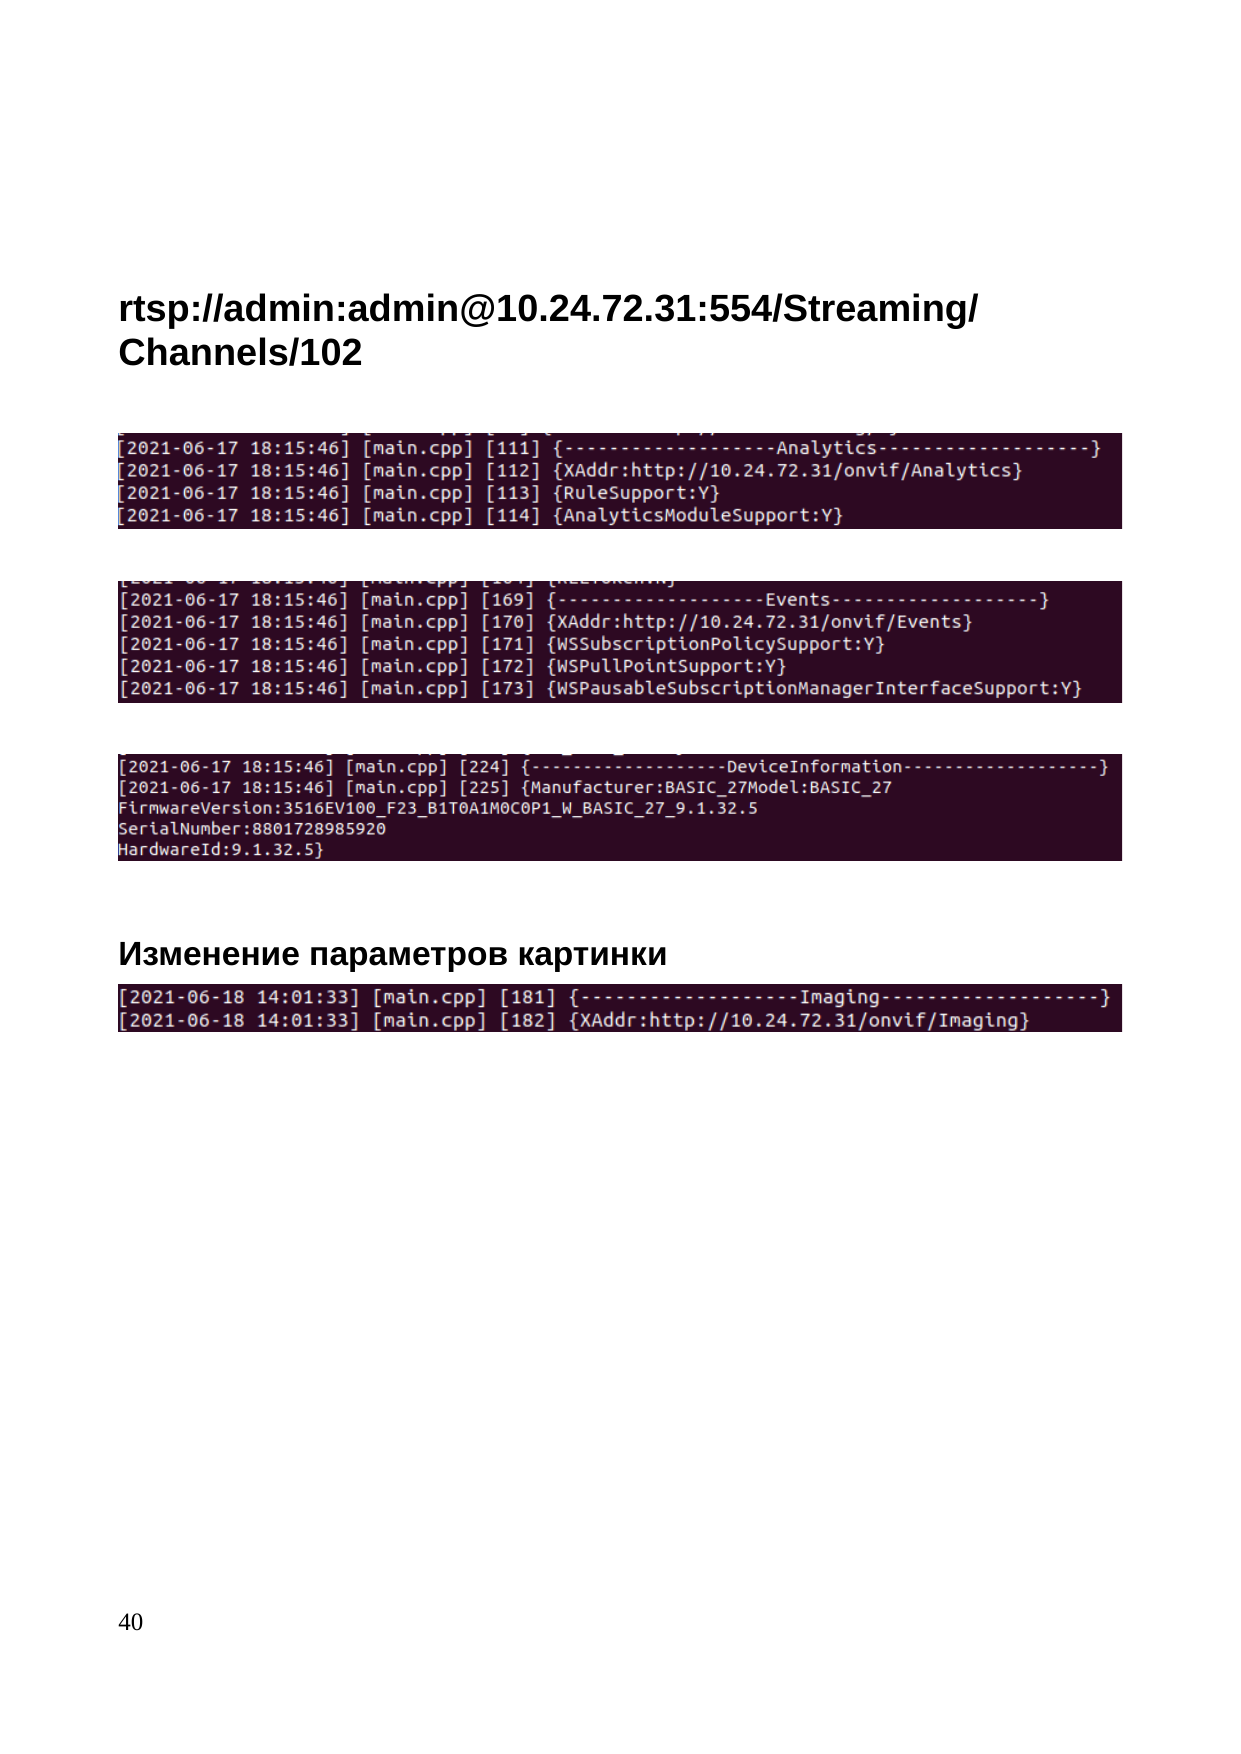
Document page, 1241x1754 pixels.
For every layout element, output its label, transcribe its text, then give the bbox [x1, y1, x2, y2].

picture [118, 984, 1123, 1032]
subtitle Изменение параметров картинки [118, 933, 1122, 972]
subtitle rtsp://admin:admin@10.24.72.31:554/Streaming/Channels/102 [118, 286, 1122, 373]
picture [118, 433, 1123, 529]
picture [118, 754, 1123, 861]
picture [118, 581, 1123, 703]
